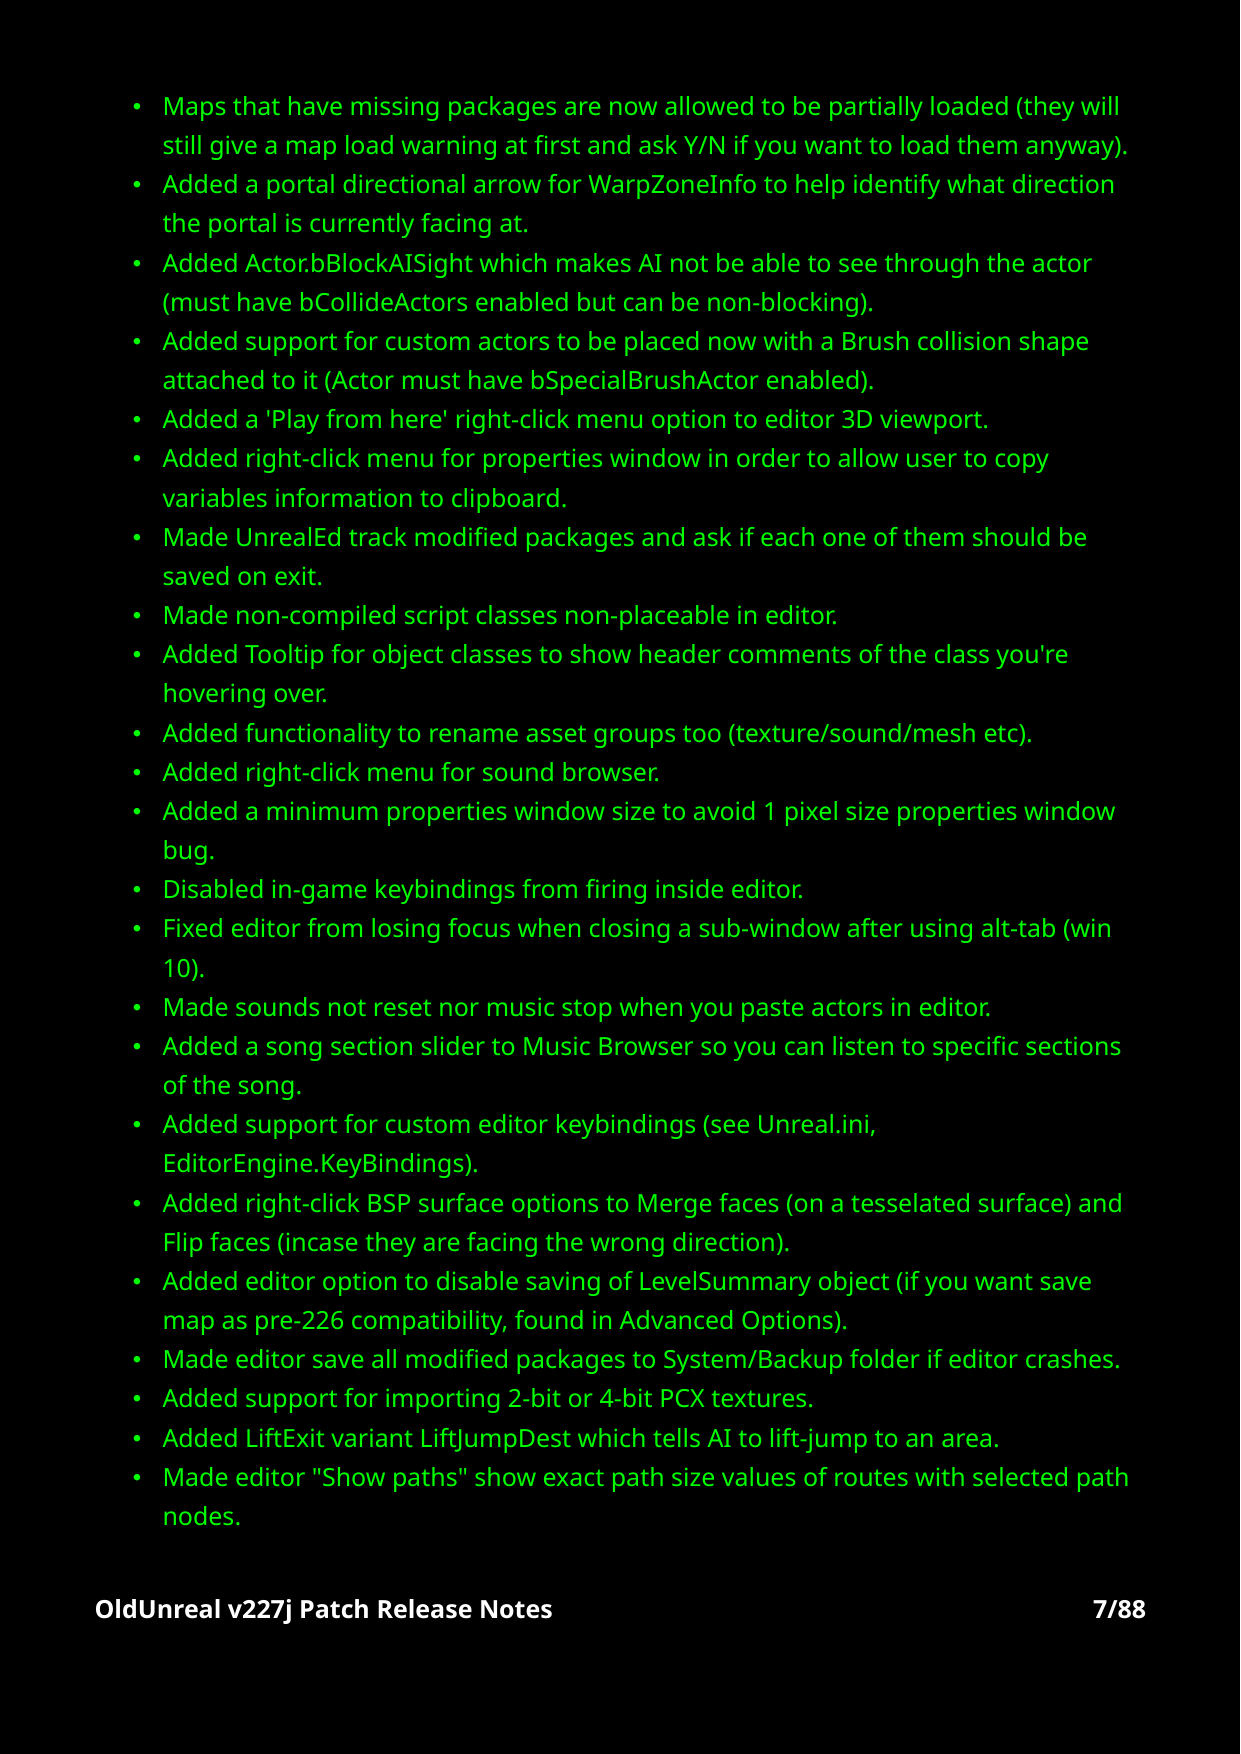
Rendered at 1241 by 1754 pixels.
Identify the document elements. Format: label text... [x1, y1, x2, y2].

list Added support for importing 2-bit or 4-bit PCX textures. [133, 1381, 1152, 1415]
list Added support for custom editor keybindings (see Unreal.ini, EditorEngine.KeyBindings). [133, 1107, 1152, 1180]
list Added a minimum properties window size to avoid 1 pixel size properties window bug. [133, 793, 1152, 867]
list Made non-compiled script classes non-placeable in editor. [133, 598, 1152, 632]
list Added functionality to rename asset groups too (texture/sound/mesh etc). [133, 715, 1152, 749]
list Added Tooltip for object classes to show header comments of the class you're hovering over. [133, 637, 1152, 710]
list Added editor option to disable saving of LevelSummary object (if you want save map as pre-226 compatibility, found in Advanced Options). [133, 1263, 1152, 1337]
list Disabled in-game keybindings from firing inside editor. [133, 872, 1152, 906]
list Made editor save all modified packages to System/Backup folder if editor crashes. [133, 1342, 1152, 1376]
list Added Actor.bBlockAISight which makes AI not be able to see through the actor (must have bCollideActors enabled but can be non-blocking). [133, 245, 1152, 318]
list Added a 'Play from here' right-click menu option to editor 3D viewport. [133, 402, 1152, 436]
list Added a portal directional arrow for WarpZoneInfo to help identify what direction the portal is currently facing at. [133, 167, 1152, 240]
list Fixed editor from losing focus when closing a sub-window after using alt-tab (win 10). [133, 911, 1152, 984]
list Added right-click menu for properties window in order to allow user to copy variables information to clipboard. [133, 441, 1152, 514]
list Added support for custom actors to be placed now with a Brush collision shape attached to it (Actor must have bSpecialBrushActor enabled). [133, 323, 1152, 397]
list Added right-click BSP surface options to Merge faces (on a tesselated surface) and Flip faces (incase they are facing the wrong direction). [133, 1185, 1152, 1258]
list Made UnrealEd track modified packages and ask if each one of them should be saved on exit. [133, 519, 1152, 593]
list Maps that have missing packages are now allowed to be partially loaded (they will still give a map load warning at first and ask Y/N if you want to load them anyway). [133, 88, 1152, 162]
list Made editor "Show paths" show exact path size values of routes with selected path nodes. [133, 1459, 1152, 1533]
list Added LiftExit variant LiftJumpDest which tells AI to lift-jump to an area. [133, 1420, 1152, 1454]
list Added right-click menu for sound browser. [133, 754, 1152, 788]
list Added a song section slider to Music Browser so you can listen to specific sections of the song. [133, 1028, 1152, 1102]
list Made sounds not reset nor music stop when you paste actors in editor. [133, 989, 1152, 1023]
